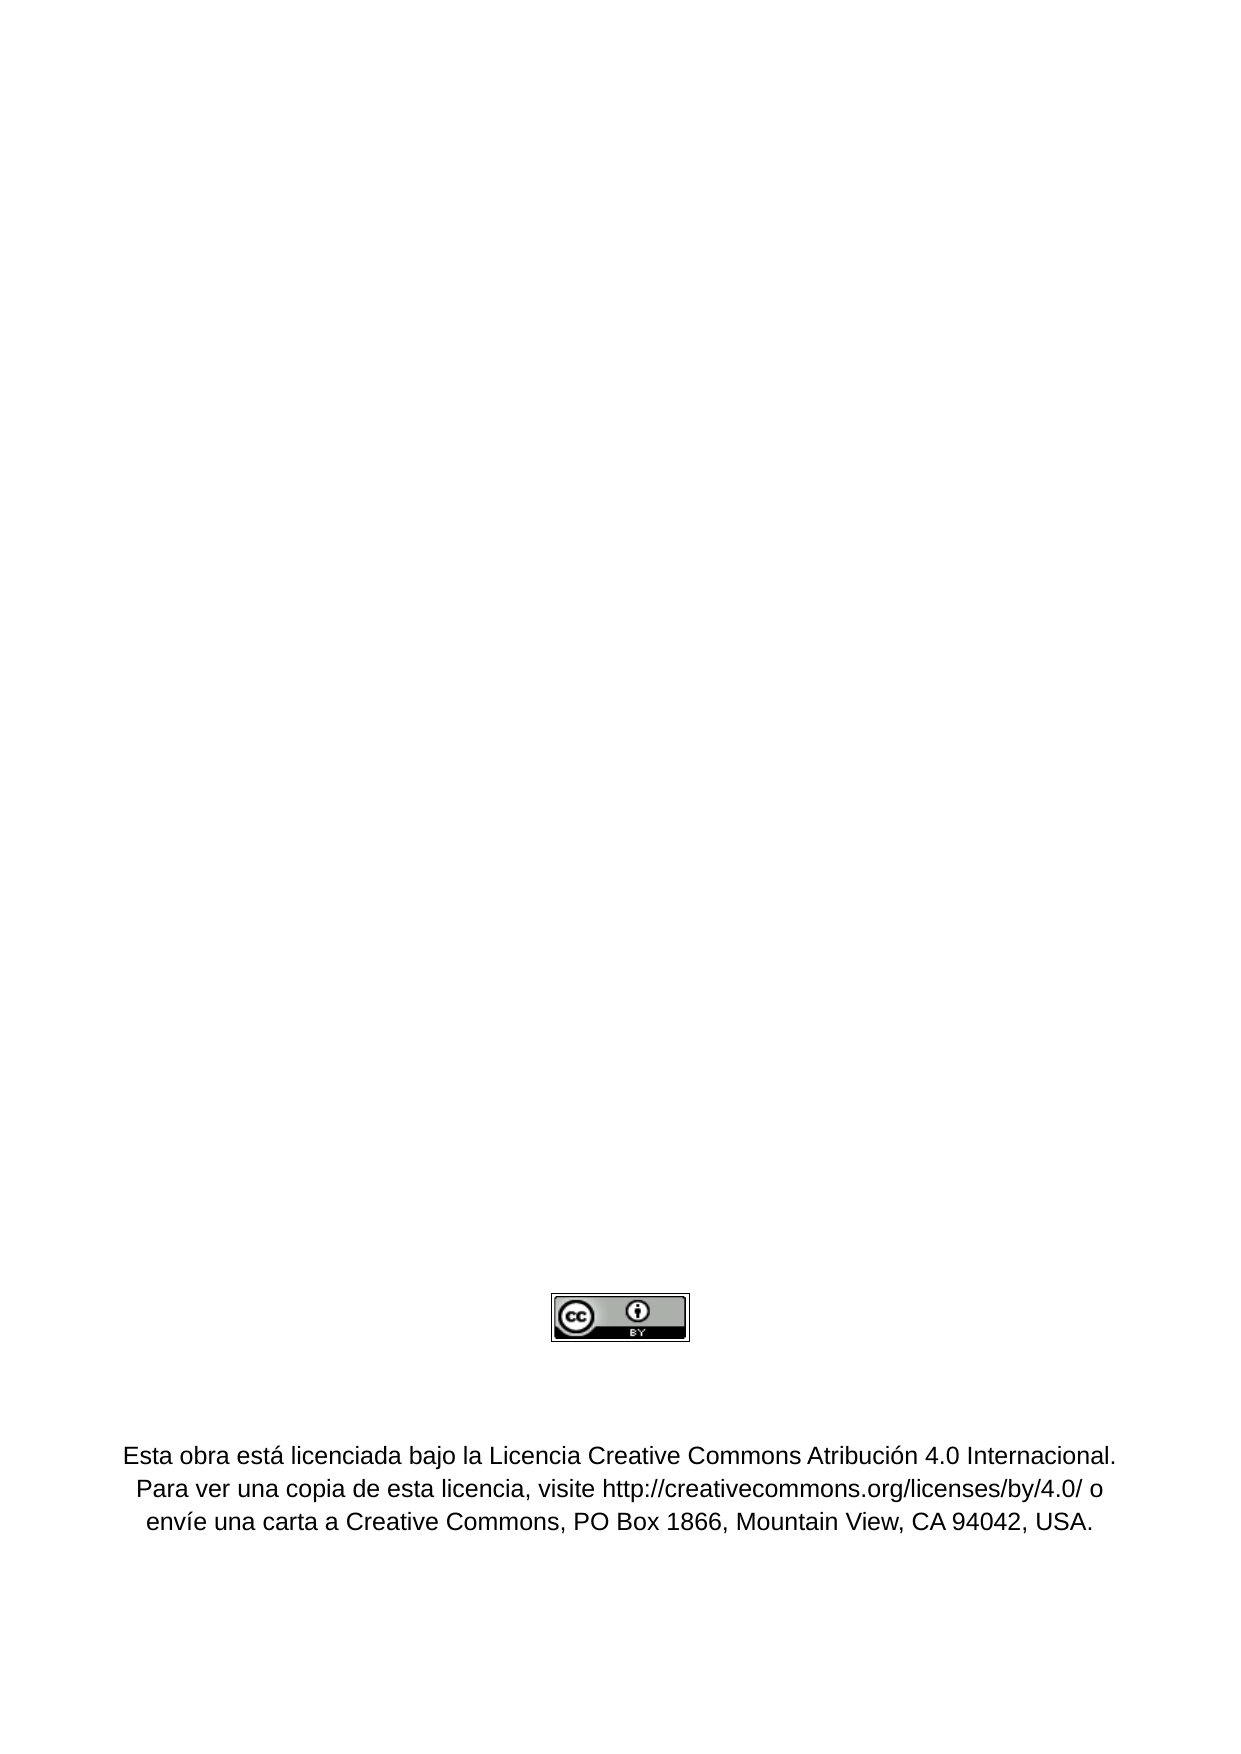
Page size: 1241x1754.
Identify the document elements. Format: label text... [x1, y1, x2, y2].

text Esta obra está licenciada bajo la Licencia Creative Commons Atribución 4.0 Internacional. Para ver una copia de esta licencia, visite http://creativecommons.org/licenses/by/4.0/ o envíe una carta a Creative Commons, PO Box 1866, Mountain View, CA 94042, USA. [118, 1441, 1122, 1536]
picture [554, 1296, 686, 1339]
